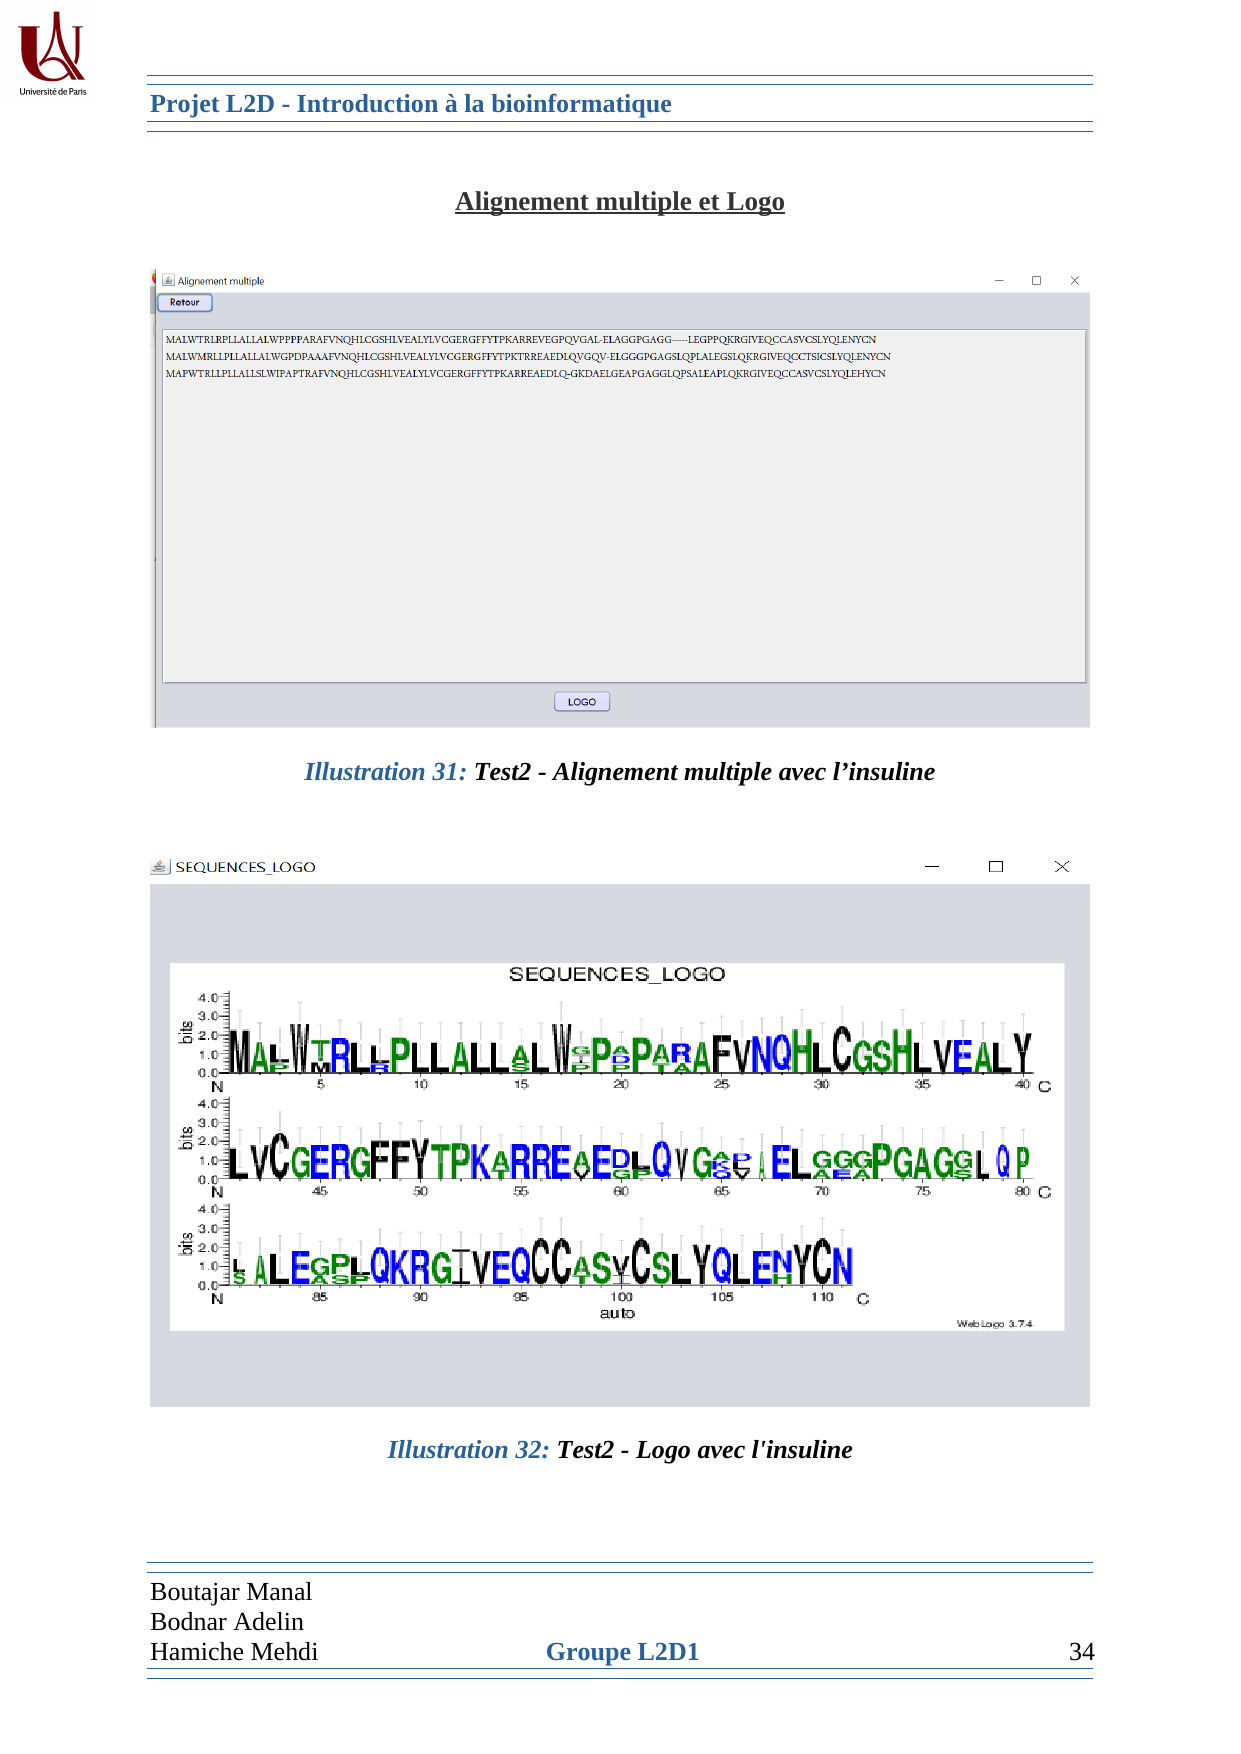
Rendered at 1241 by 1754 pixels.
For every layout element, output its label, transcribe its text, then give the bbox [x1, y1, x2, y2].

picture [150, 859, 1091, 1407]
text Illustration 31: Test2 - Alignement multiple avec l’insuline [150, 728, 1090, 786]
text Illustration 32: Test2 - Logo avec l'insuline [150, 1407, 1090, 1464]
text Alignement multiple et Logo [150, 185, 1090, 216]
text [150, 257, 1090, 269]
picture [150, 269, 1091, 728]
text [150, 847, 1090, 859]
picture [0, 0, 101, 107]
